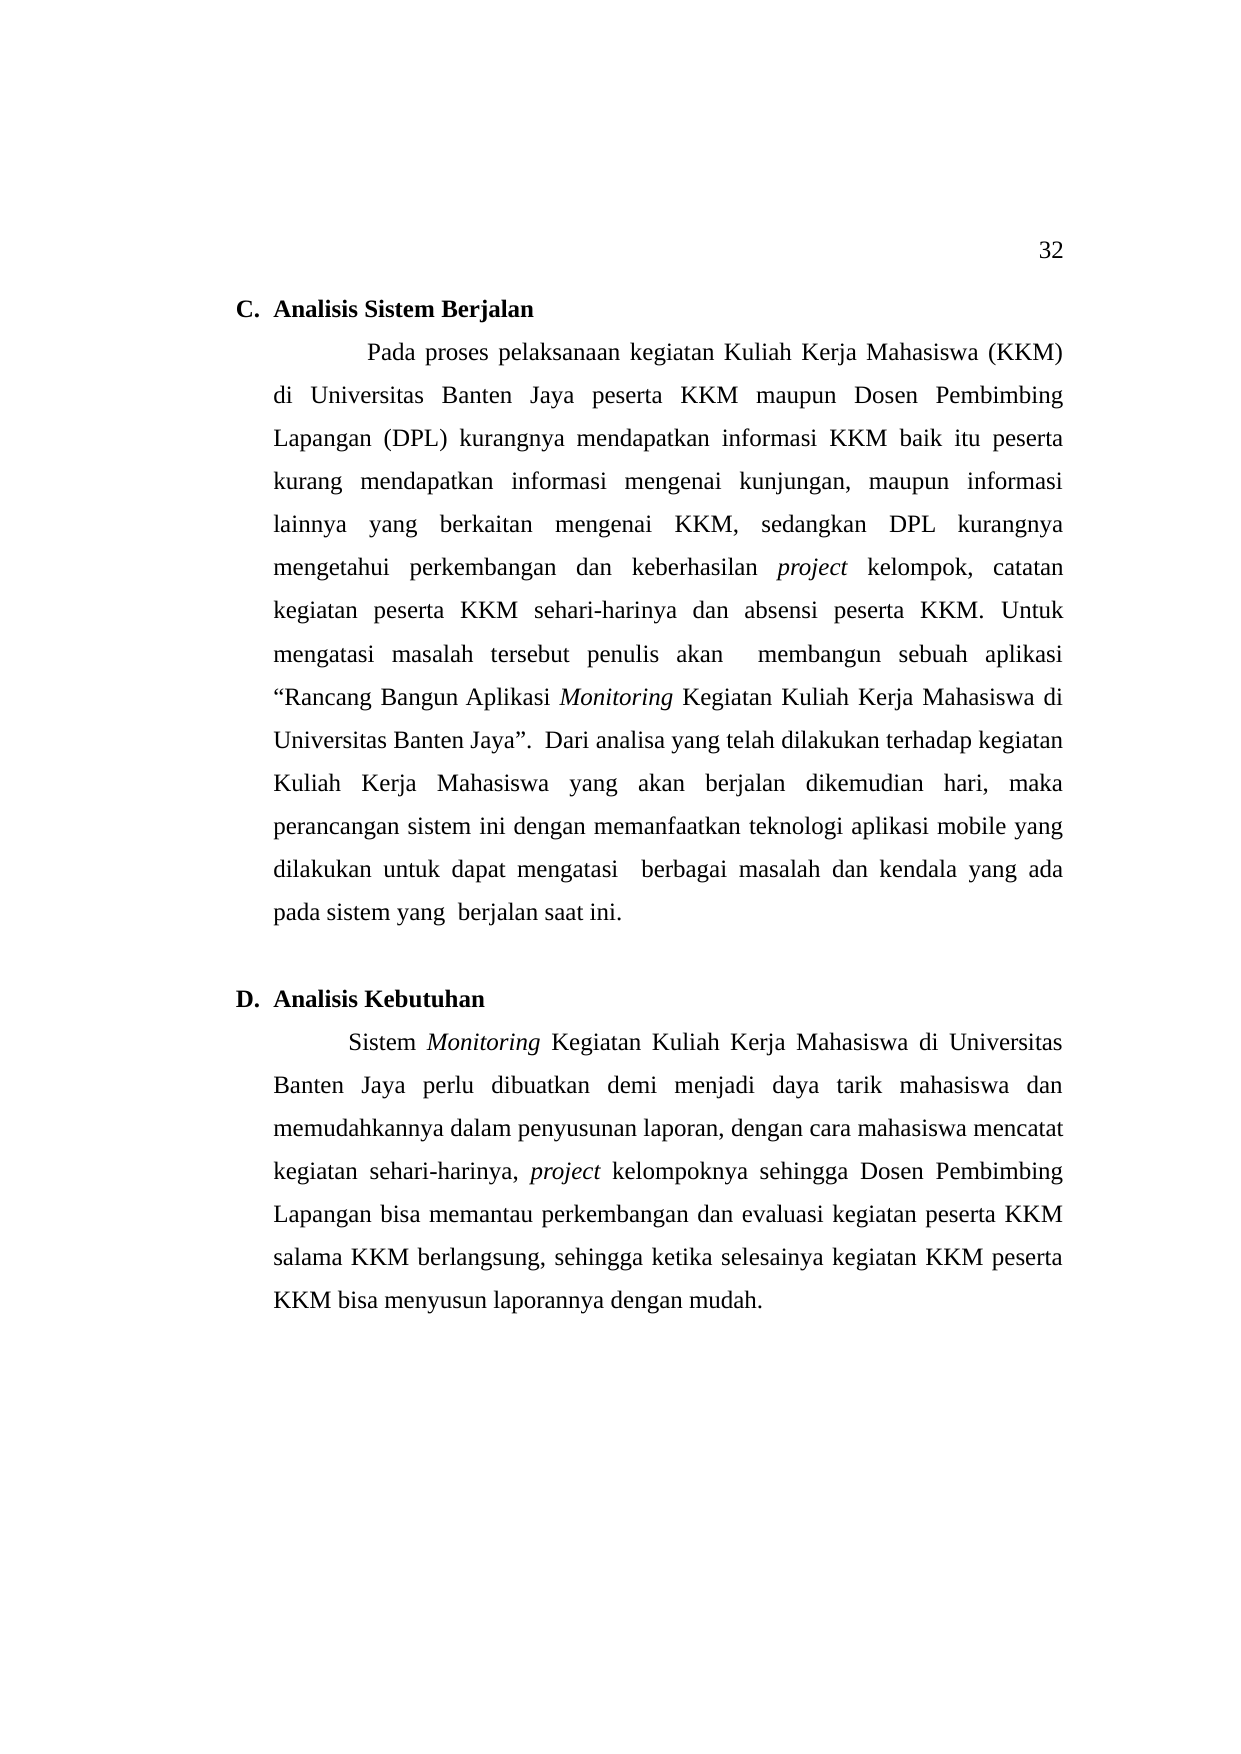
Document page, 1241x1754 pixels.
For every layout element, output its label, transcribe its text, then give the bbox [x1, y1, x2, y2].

list Analisis Sistem Berjalan [236, 294, 1063, 322]
list Analisis Kebutuhan [236, 984, 1063, 1012]
text Sistem Monitoring Kegiatan Kuliah Kerja Mahasiswa di Universitas Banten Jaya perlu dibuatkan demi menjadi daya tarik mahasiswa dan memudahkannya dalam penyusunan laporan, dengan cara mahasiswa mencatat kegiatan sehari-harinya, project kelompoknya sehingga Dosen Pembimbing Lapangan bisa memantau perkembangan dan evaluasi kegiatan peserta KKM salama KKM berlangsung, sehingga ketika selesainya kegiatan KKM peserta KKM bisa menyusun laporannya dengan mudah. [273, 1027, 1063, 1314]
text Pada proses pelaksanaan kegiatan Kuliah Kerja Mahasiswa (KKM) di Universitas Banten Jaya peserta KKM maupun Dosen Pembimbing Lapangan (DPL) kurangnya mendapatkan informasi KKM baik itu peserta kurang mendapatkan informasi mengenai kunjungan, maupun informasi lainnya yang berkaitan mengenai KKM, sedangkan DPL kurangnya mengetahui perkembangan dan keberhasilan project kelompok, catatan kegiatan peserta KKM sehari-harinya dan absensi peserta KKM. Untuk mengatasi masalah tersebut penulis akan membangun sebuah aplikasi “Rancang Bangun Aplikasi Monitoring Kegiatan Kuliah Kerja Mahasiswa di Universitas Banten Jaya”. Dari analisa yang telah dilakukan terhadap kegiatan Kuliah Kerja Mahasiswa yang akan berjalan dikemudian hari, maka perancangan sistem ini dengan memanfaatkan teknologi aplikasi mobile yang dilakukan untuk dapat mengatasi berbagai masalah dan kendala yang ada pada sistem yang berjalan saat ini. [273, 337, 1063, 926]
